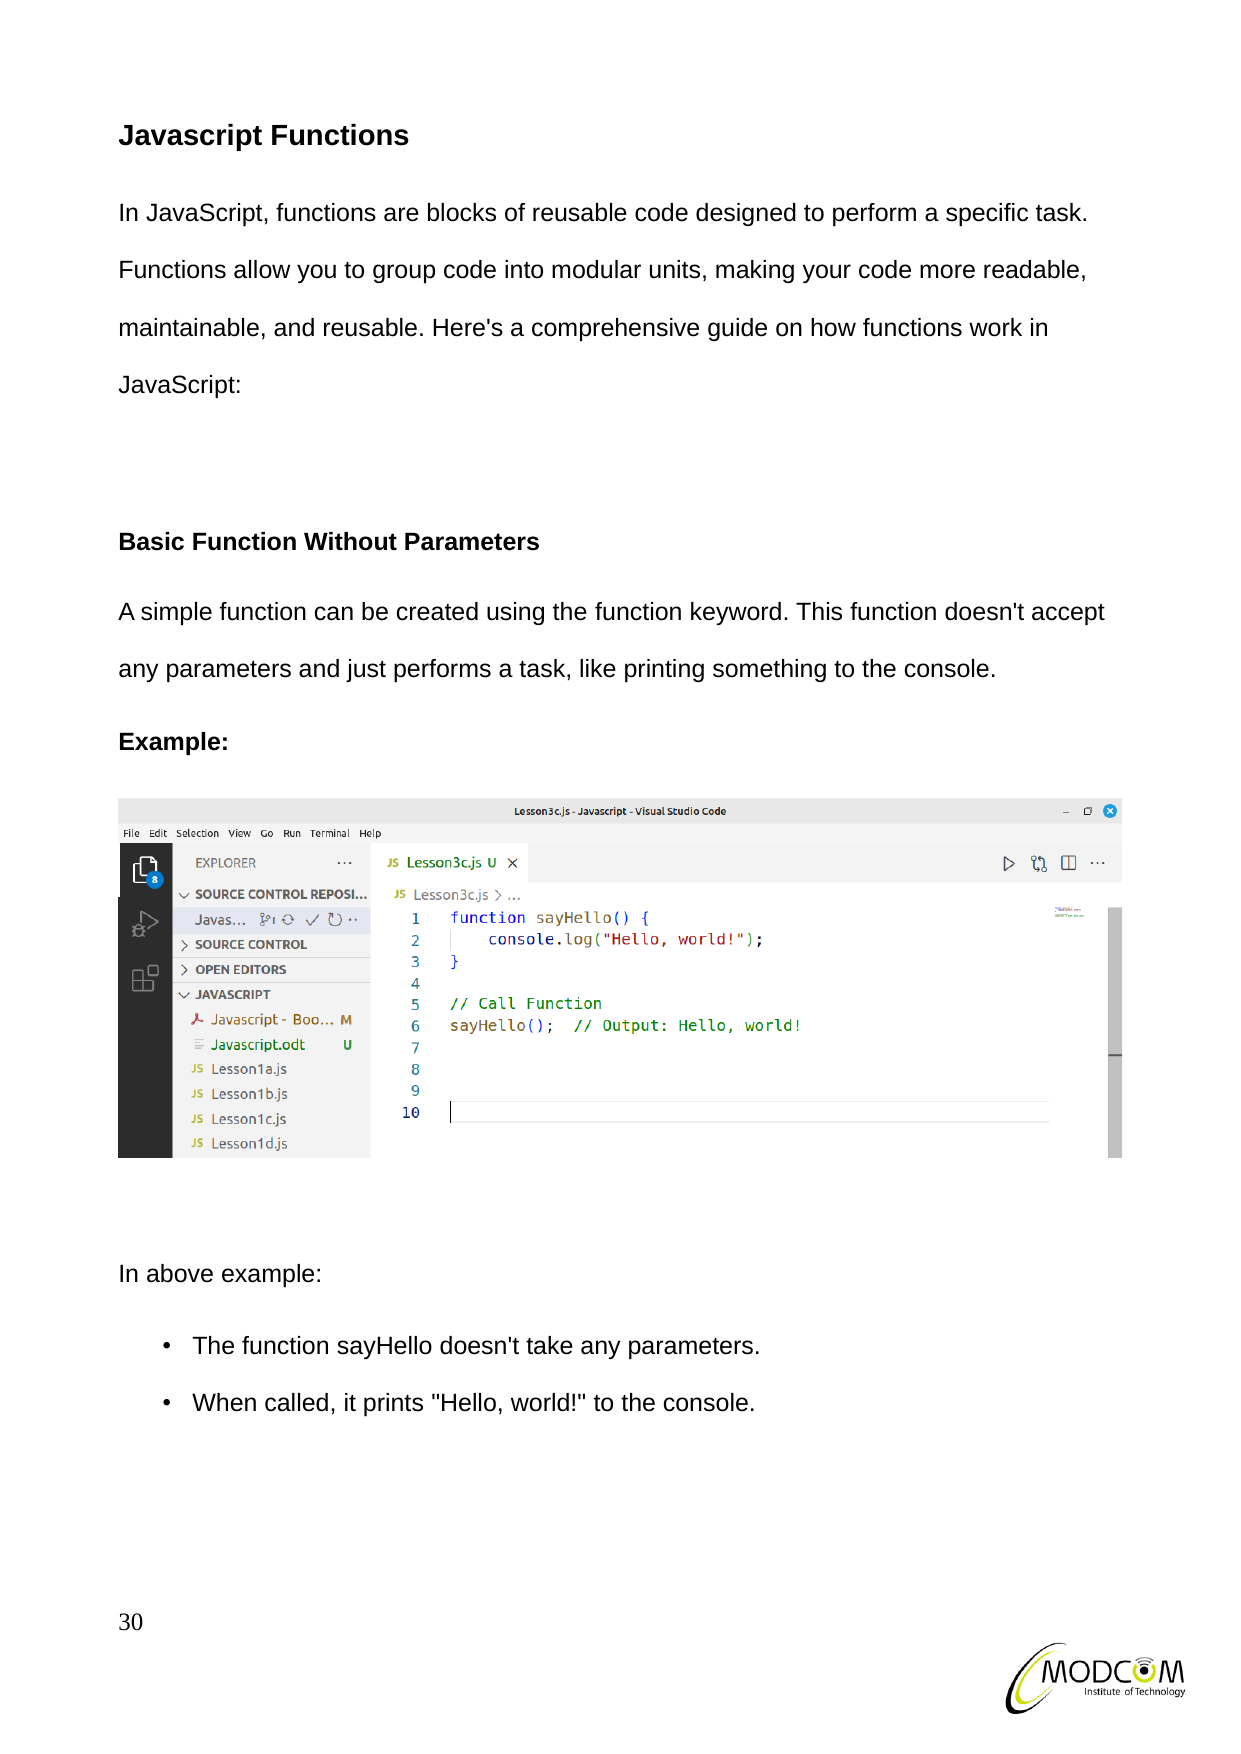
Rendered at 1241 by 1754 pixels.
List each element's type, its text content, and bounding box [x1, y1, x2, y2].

subtitle Javascript Functions [118, 118, 1122, 152]
text A simple function can be created using the function keyword. This function doesn't accept any parameters and just performs a task, like printing something to the console. [118, 597, 1122, 683]
text In JavaScript, functions are blocks of reusable code designed to perform a specific task. Functions allow you to group code into modular units, making your code more readable, maintainable, and reusable. Here's a comprehensive guide on how functions work in JavaScript: [118, 198, 1122, 399]
text In above example: [118, 1259, 1122, 1287]
list When called, it prints "Hello, world!" to the console. [162, 1388, 1122, 1417]
picture [997, 1626, 1191, 1718]
text Example: [118, 726, 1122, 755]
subtitle Basic Function Without Parameters [118, 527, 1122, 556]
list The function sayHello doesn't take any parameters. [162, 1331, 1122, 1359]
